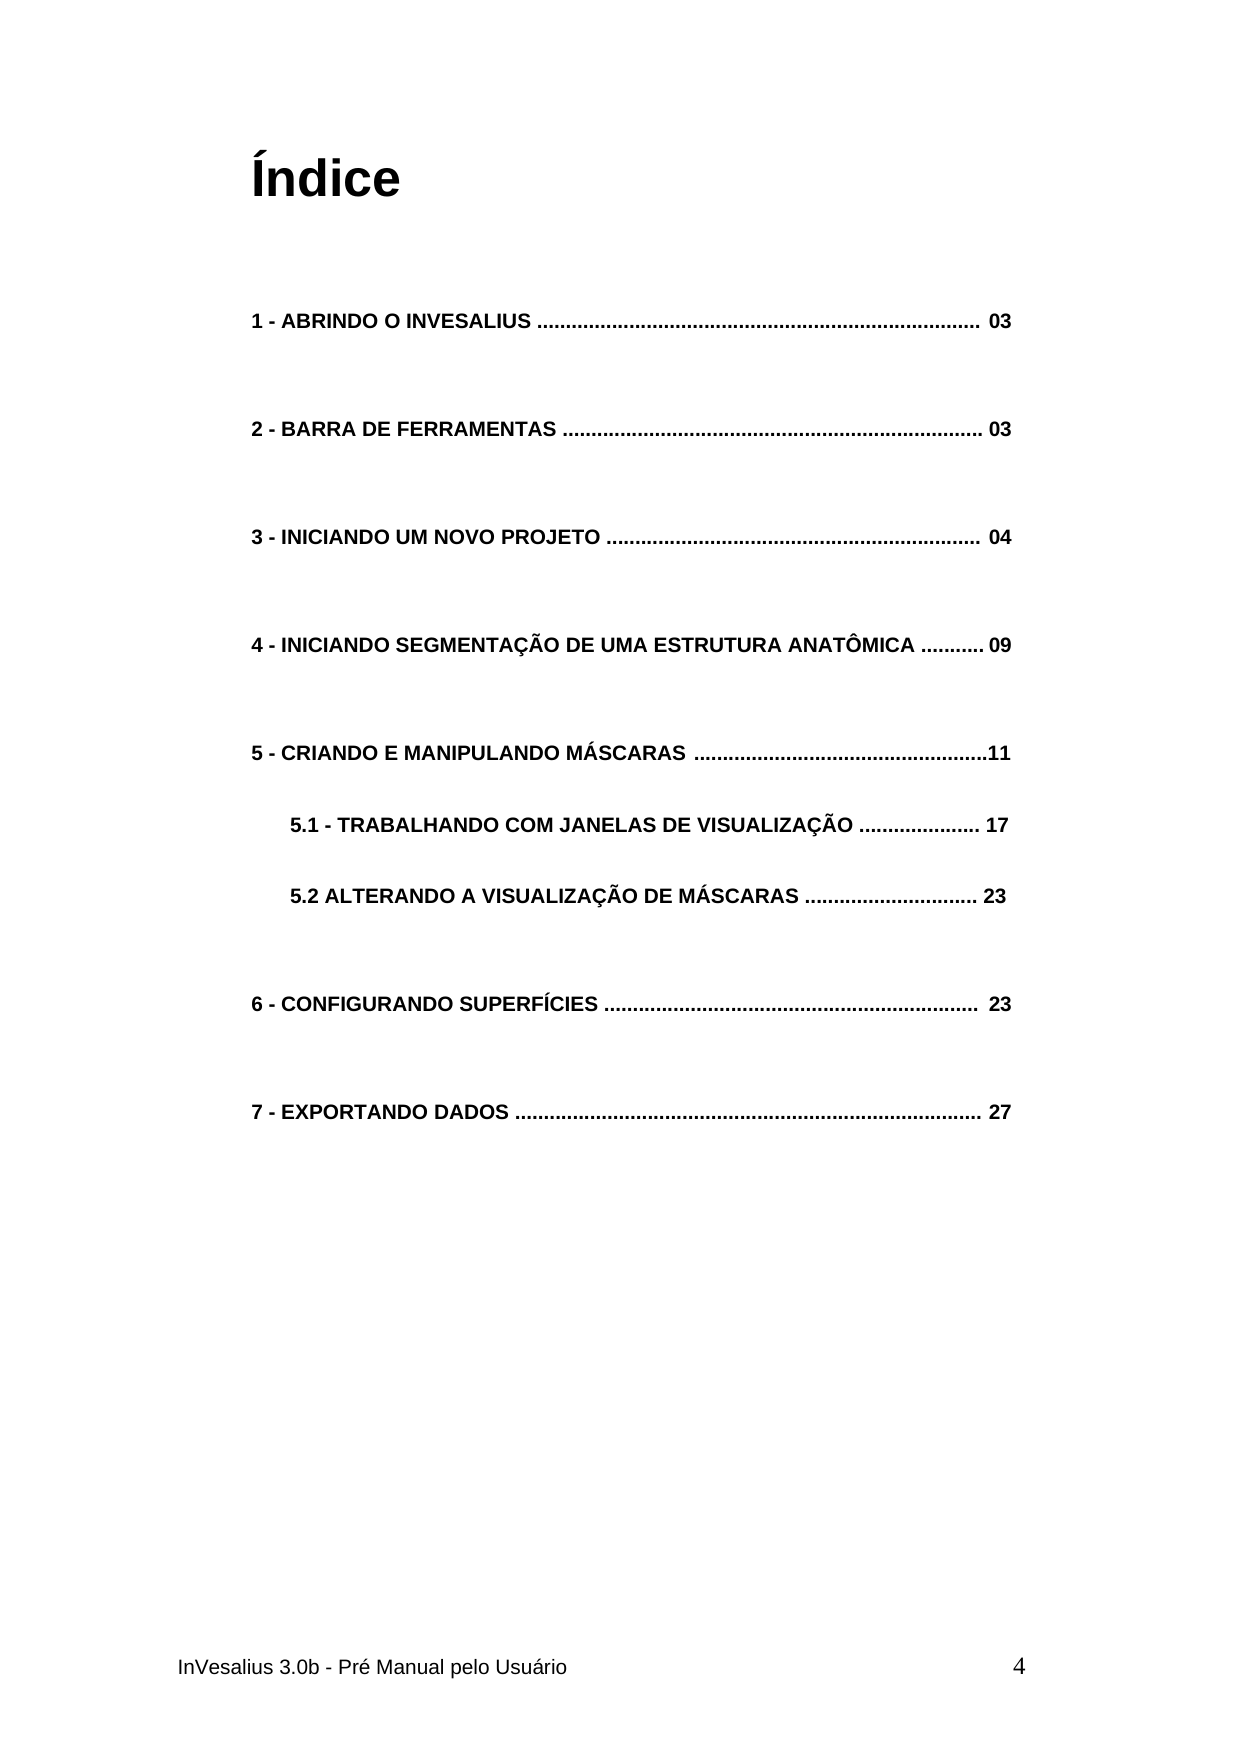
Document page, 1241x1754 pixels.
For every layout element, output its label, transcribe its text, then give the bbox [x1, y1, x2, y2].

text 5 - CRIANDO E MANIPULANDO MÁSCARAS ...................................................11 [177, 741, 1063, 764]
text 5.2 ALTERANDO A VISUALIZAÇÃO DE MÁSCARAS .............................. 23 [177, 884, 1063, 908]
text 5.1 - TRABALHANDO COM JANELAS DE VISUALIZAÇÃO ..................... 17 [177, 812, 1063, 836]
text 1 - ABRINDO O INVESALIUS ............................................................................. 03 [177, 309, 1063, 333]
text Índice [177, 148, 1063, 207]
text 6 - CONFIGURANDO SUPERFÍCIES ................................................................. 23 [177, 992, 1063, 1016]
text 2 - BARRA DE FERRAMENTAS ......................................................................... 03 [177, 417, 1063, 441]
text 4 - INICIANDO SEGMENTAÇÃO DE UMA ESTRUTURA ANATÔMICA ........... 09 [177, 633, 1063, 657]
text 3 - INICIANDO UM NOVO PROJETO ................................................................. 04 [177, 525, 1063, 549]
text 7 - EXPORTANDO DADOS ................................................................................. 27 [177, 1100, 1063, 1124]
